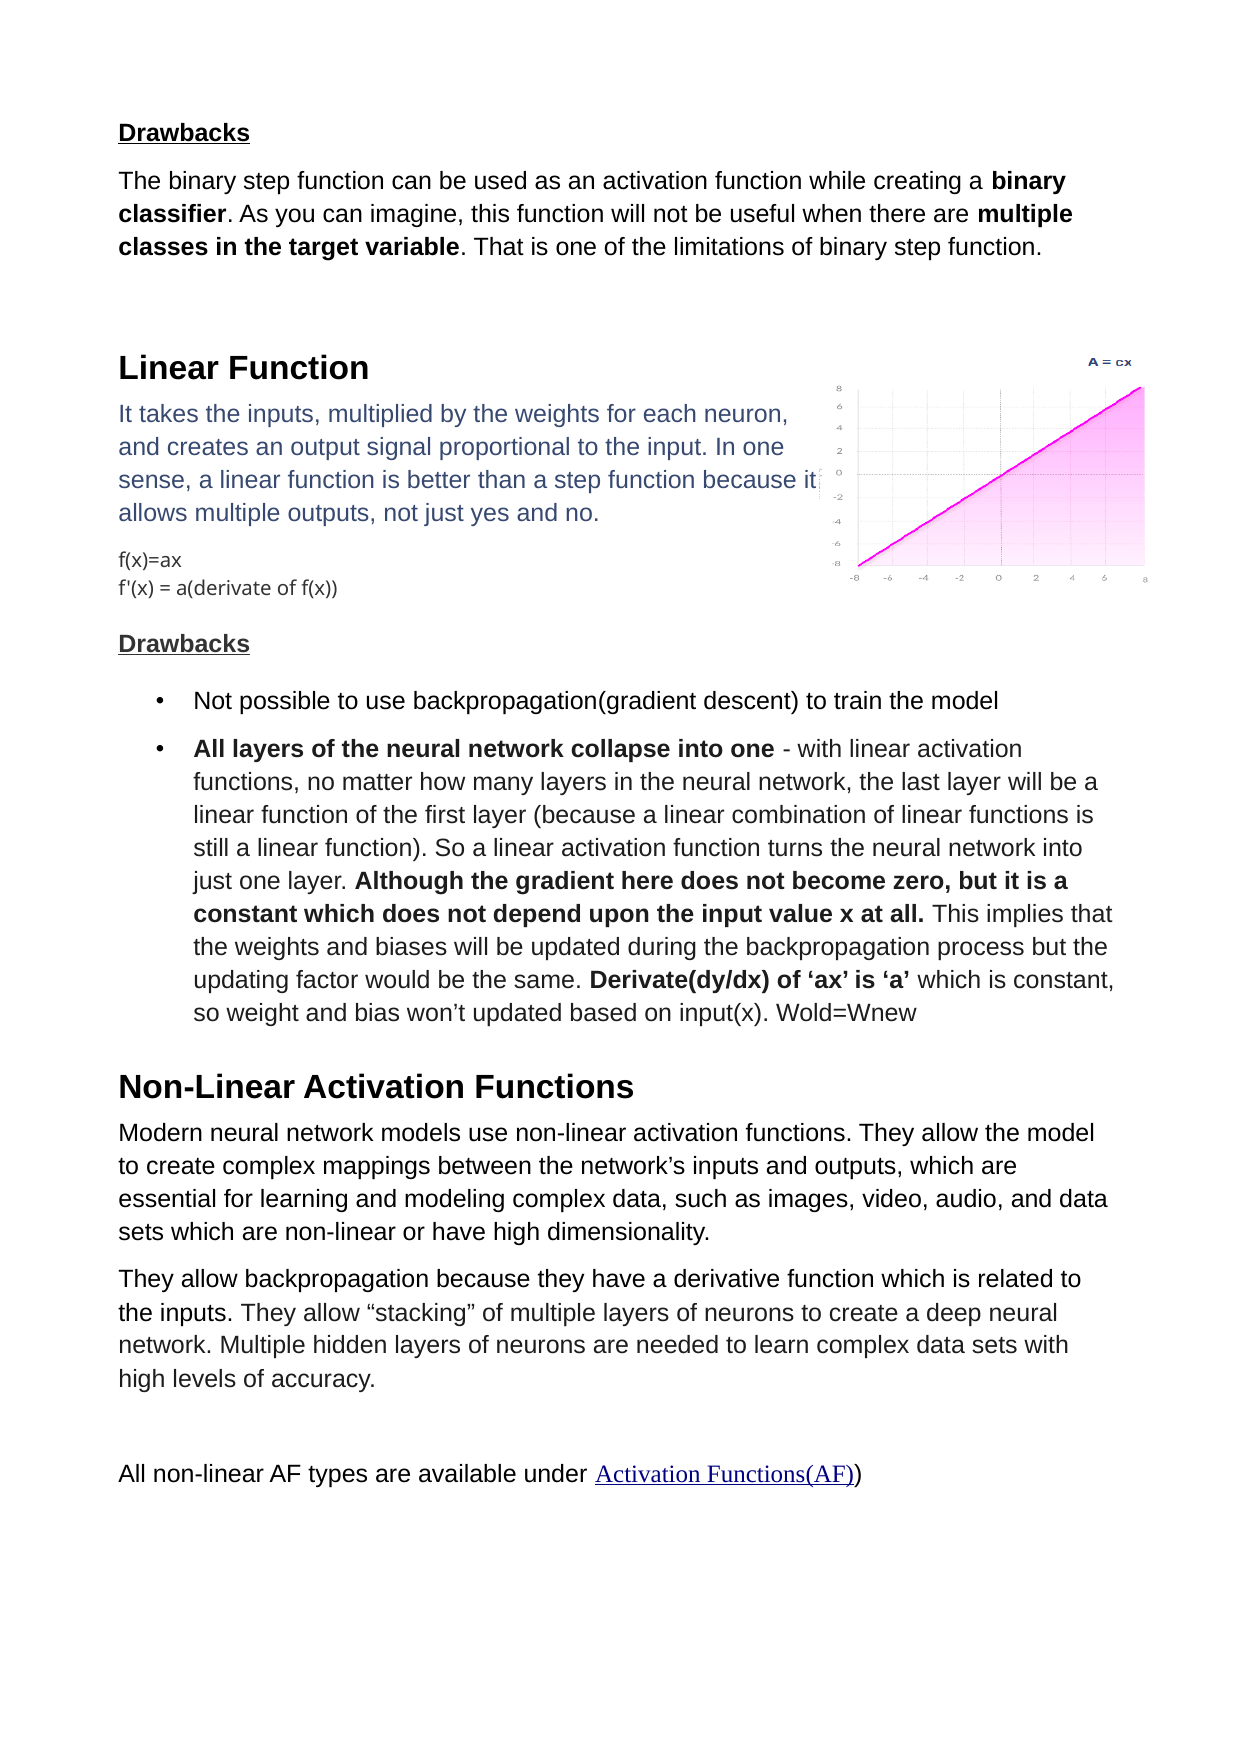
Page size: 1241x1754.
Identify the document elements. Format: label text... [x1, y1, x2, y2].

text f'(x) = a(derivate of f(x)) [118, 573, 1122, 601]
text It takes the inputs, multiplied by the weights for each neuron, and creates an output signal proportional to the input. In one sense, a linear function is better than a step function because it allows multiple outputs, not just yes and no. [118, 399, 819, 527]
list Not possible to use backpropagation(gradient descent) to train the model [156, 686, 1122, 715]
text Drawbacks [118, 118, 1122, 147]
list All layers of the neural network collapse into one - with linear activation functions, no matter how many layers in the neural network, the last layer will be a linear function of the first layer (because a linear combination of linear functions is still a linear function). So a linear activation function turns the neural network into just one layer. Although the gradient here does not become zero, but it is a constant which does not depend upon the input value x at all. This implies that the weights and biases will be updated during the backpropagation process but the updating factor would be the same. Derivate(dy/dx) of ‘ax’ is ‘a’ which is constant, so weight and bias won’t updated based on input(x). Wold=Wnew [156, 734, 1122, 1027]
subtitle Non-Linear Activation Functions [118, 1067, 1122, 1105]
text They allow backpropagation because they have a derivative function which is related to the inputs. They allow “stacking” of multiple layers of neurons to create a deep neural network. Multiple hidden layers of neurons are needed to learn complex data sets with high levels of accuracy. [118, 1264, 1122, 1392]
picture [819, 354, 1159, 586]
text The binary step function can be used as an activation function while creating a binary classifier. As you can imagine, this function will not be useful when there are multiple classes in the target variable. That is one of the limitations of binary step function. [118, 166, 1122, 261]
text All non-linear AF types are available under Activation Functions(AF)) [118, 1459, 1122, 1488]
text f(x)=ax [118, 546, 819, 573]
text Modern neural network models use non-linear activation functions. They allow the model to create complex mappings between the network’s inputs and outputs, which are essential for learning and modeling complex data, such as images, video, audio, and data sets which are non-linear or have high dimensionality. [118, 1118, 1122, 1246]
subtitle Linear Function [118, 348, 1122, 386]
text Drawbacks [118, 629, 1122, 657]
